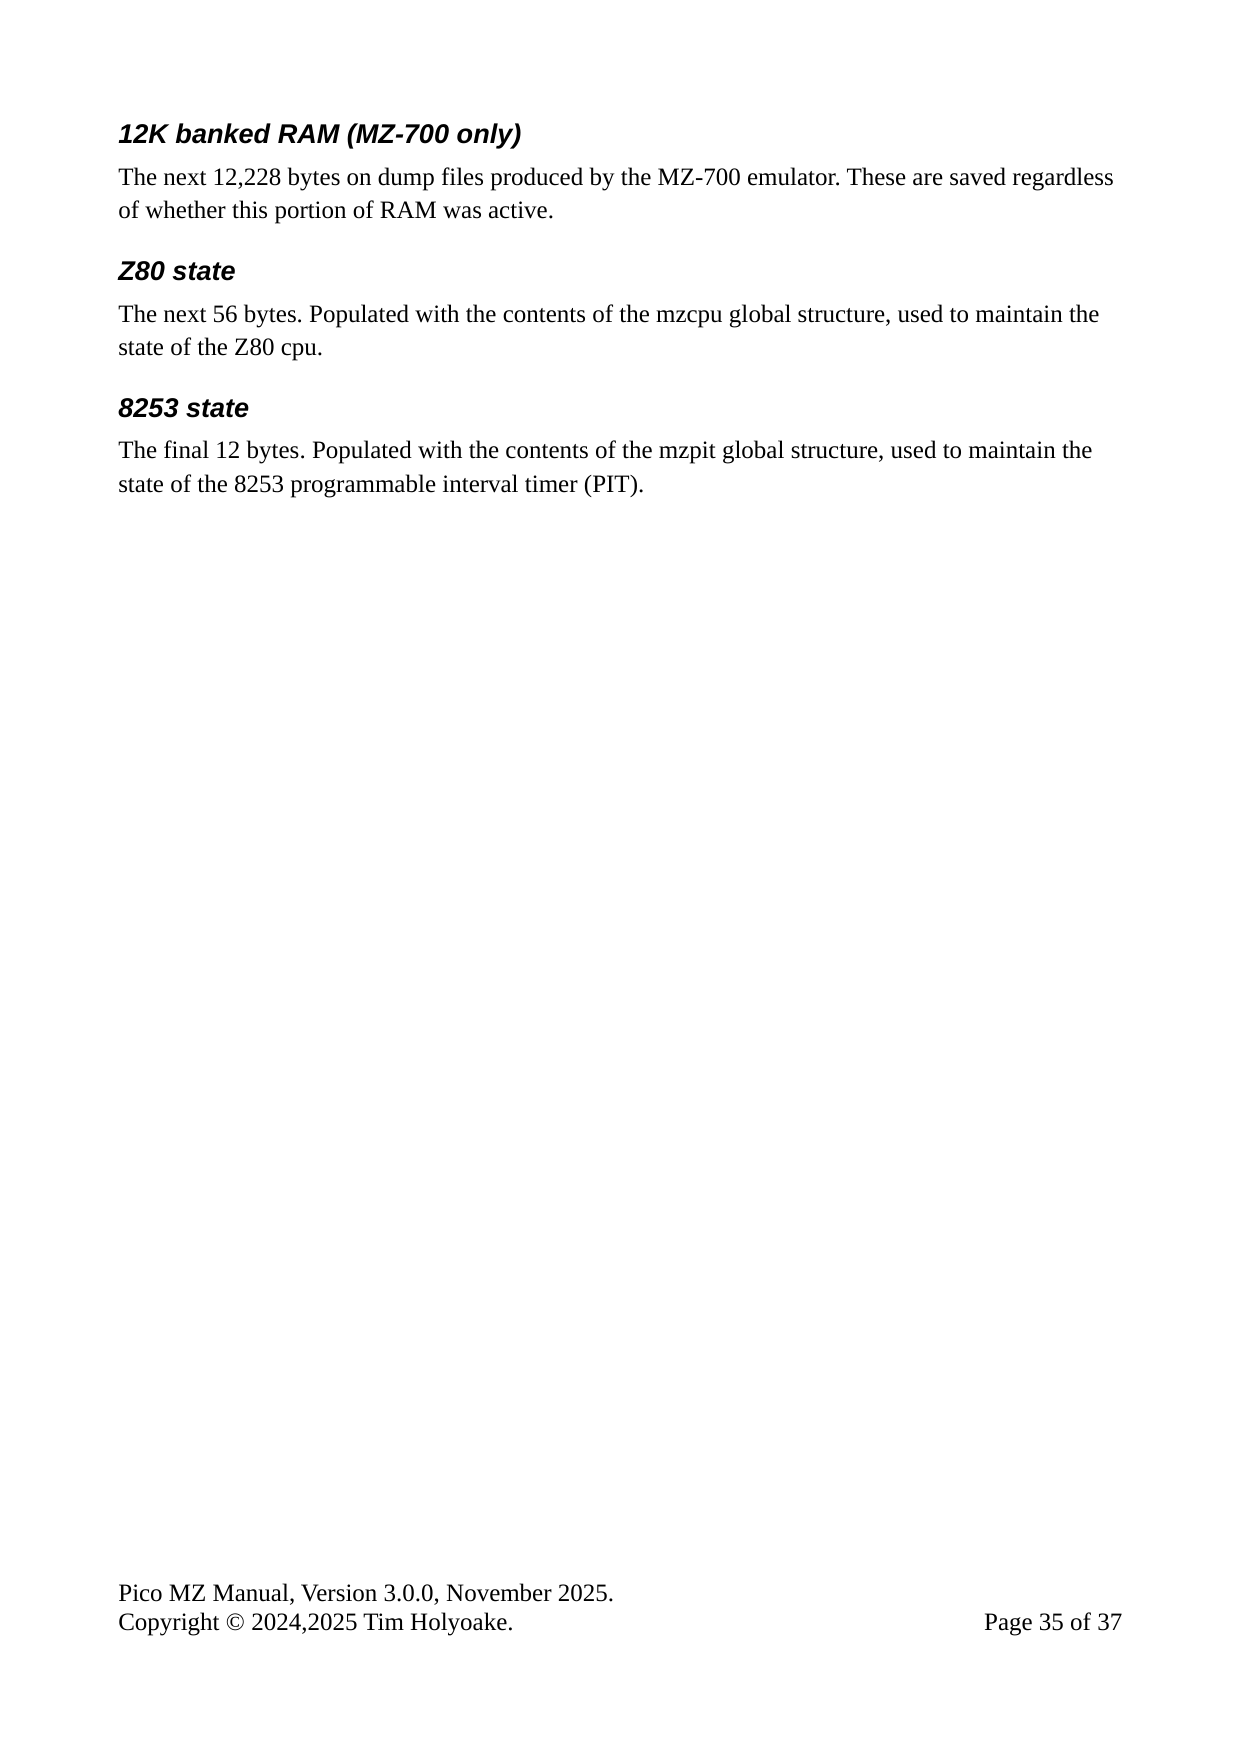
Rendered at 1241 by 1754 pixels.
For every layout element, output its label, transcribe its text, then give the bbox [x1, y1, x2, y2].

subtitle 12K banked RAM (MZ-700 only) [118, 118, 1122, 149]
subtitle Z80 state [118, 255, 1122, 286]
text The next 56 bytes. Populated with the contents of the mzcpu global structure, used to maintain the state of the Z80 cpu. [118, 299, 1122, 361]
text The final 12 bytes. Populated with the contents of the mzpit global structure, used to maintain the state of the 8253 programmable interval timer (PIT). [118, 436, 1122, 497]
subtitle 8253 state [118, 392, 1122, 423]
text The next 12,228 bytes on dump files produced by the MZ-700 emulator. These are saved regardless of whether this portion of RAM was active. [118, 162, 1122, 224]
